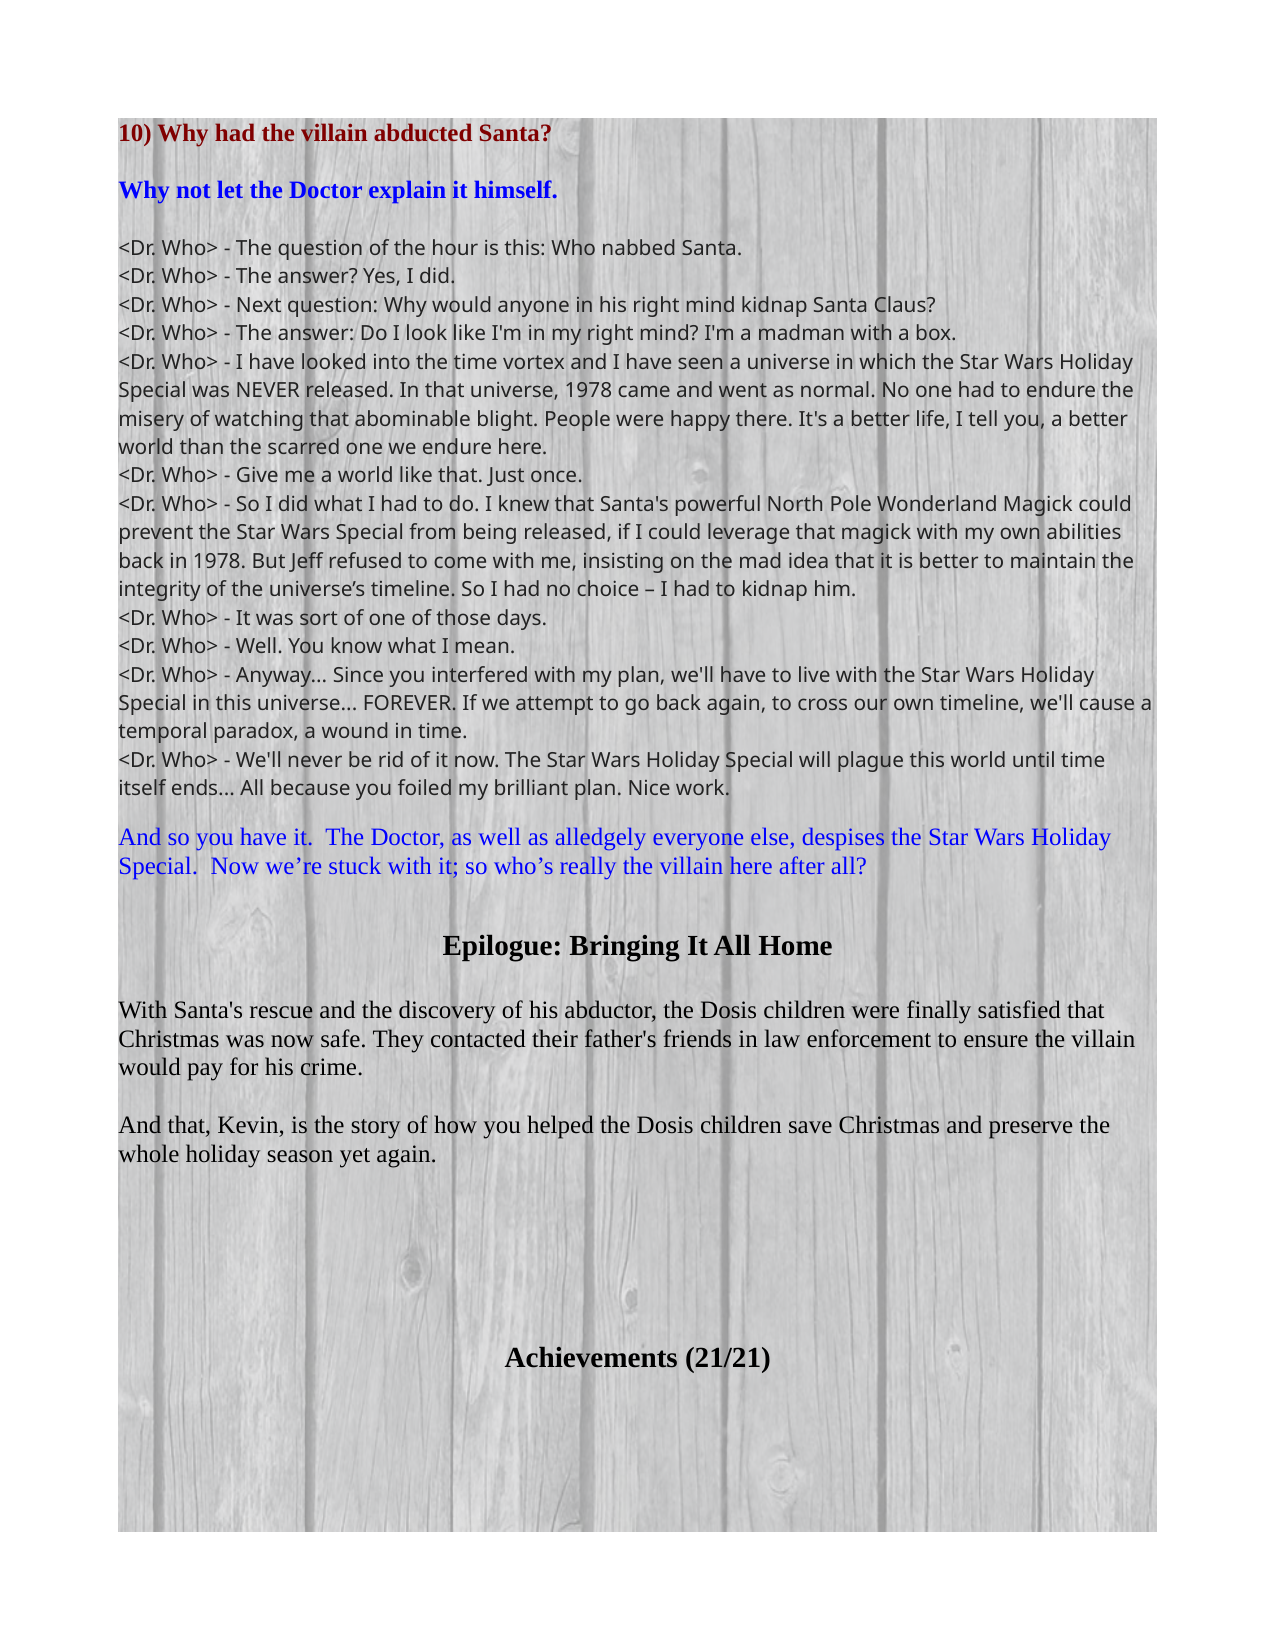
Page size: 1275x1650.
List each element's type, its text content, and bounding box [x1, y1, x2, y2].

text <Dr. Who> - Next question: Why would anyone in his right mind kidnap Santa Claus? [118, 290, 1157, 318]
picture [118, 147, 1157, 176]
text 10) Why had the villain abducted Santa? [118, 118, 1157, 147]
text <Dr. Who> - Anyway... Since you interfered with my plan, we'll have to live with the Star Wars Holiday Special in this universe... FOREVER. If we attempt to go back again, to cross our own timeline, we'll cause a temporal paradox, a wound in time. [118, 660, 1157, 745]
picture [118, 1373, 1157, 1532]
text Epilogue: Bringing It All Home [118, 928, 1157, 961]
text <Dr. Who> - The answer: Do I look like I'm in my right mind? I'm a madman with a box. [118, 318, 1157, 347]
picture [118, 802, 1157, 822]
text <Dr. Who> - Give me a world like that. Just once. [118, 461, 1157, 489]
picture [118, 1081, 1157, 1110]
picture [118, 1167, 1157, 1340]
text And so you have it. The Doctor, as well as alledgely everyone else, despises the Star Wars Holiday Special. Now we’re stuck with it; so who’s really the villain here after all? [118, 822, 1157, 880]
text And that, Kevin, is the story of how you helped the Dosis children save Christmas and preserve the whole holiday season yet again. [118, 1110, 1157, 1167]
text <Dr. Who> - We'll never be rid of it now. The Star Wars Holiday Special will plague this world until time itself ends... All because you foiled my brilliant plan. Nice work. [118, 745, 1157, 802]
picture [118, 204, 1157, 233]
text Achievements (21/21) [118, 1340, 1157, 1373]
picture [118, 880, 1157, 928]
text <Dr. Who> - It was sort of one of those days. [118, 603, 1157, 631]
text With Santa's rescue and the discovery of his abductor, the Dosis children were finally satisfied that Christmas was now safe. They contacted their father's friends in law enforcement to ensure the villain would pay for his crime. [118, 995, 1157, 1081]
picture [118, 961, 1157, 995]
text <Dr. Who> - Well. You know what I mean. [118, 631, 1157, 660]
text <Dr. Who> - The answer? Yes, I did. [118, 262, 1157, 290]
text <Dr. Who> - I have looked into the time vortex and I have seen a universe in which the Star Wars Holiday Special was NEVER released. In that universe, 1978 came and went as normal. No one had to endure the misery of watching that abominable blight. People were happy there. It's a better life, I tell you, a better world than the scarred one we endure here. [118, 347, 1157, 461]
text Why not let the Doctor explain it himself. [118, 176, 1157, 204]
text <Dr. Who> - The question of the hour is this: Who nabbed Santa. [118, 233, 1157, 262]
text <Dr. Who> - So I did what I had to do. I knew that Santa's powerful North Pole Wonderland Magick could prevent the Star Wars Special from being released, if I could leverage that magick with my own abilities back in 1978. But Jeff refused to come with me, insisting on the mad idea that it is better to maintain the integrity of the universe’s timeline. So I had no choice – I had to kidnap him. [118, 489, 1157, 603]
